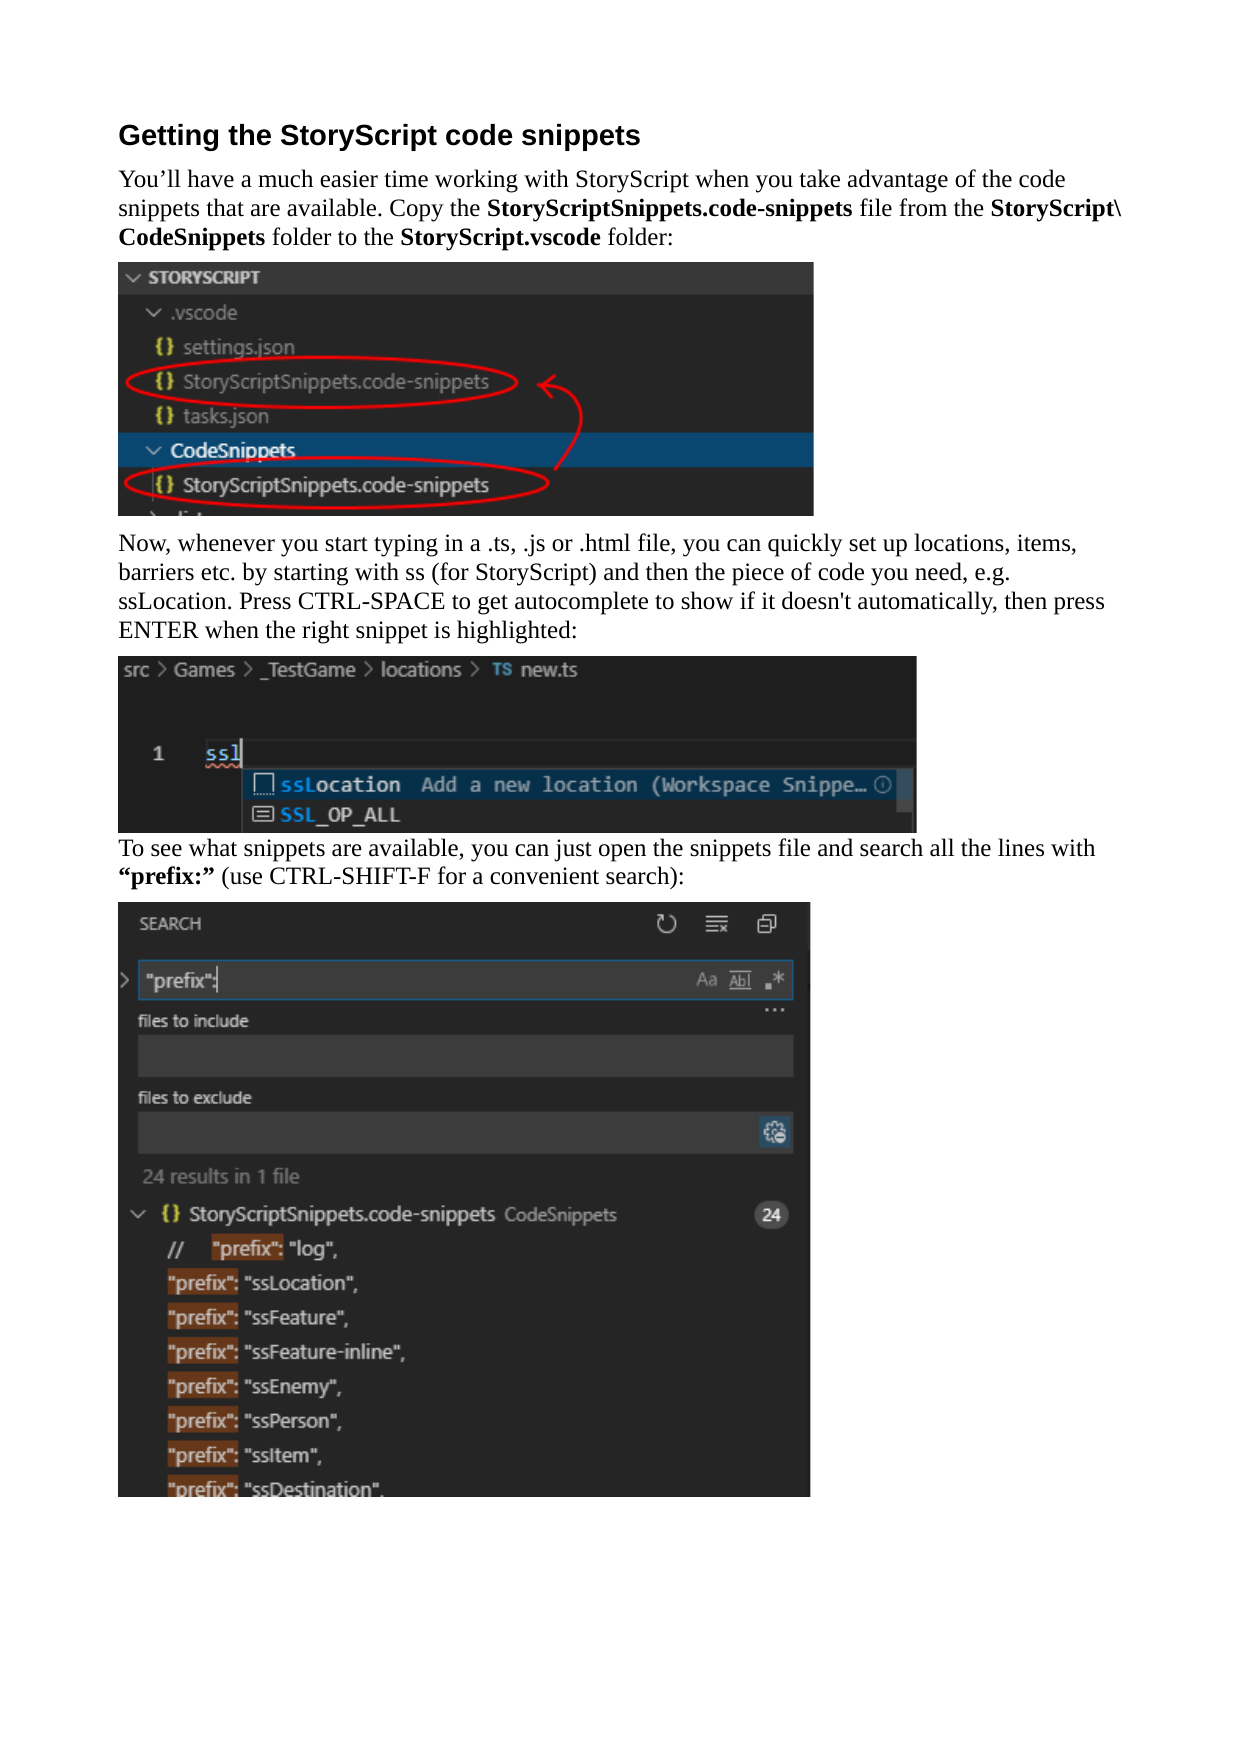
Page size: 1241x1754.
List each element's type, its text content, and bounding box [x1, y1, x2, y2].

text To see what snippets are available, you can just open the snippets file and search all the lines with “prefix:” (use CTRL-SHIFT-F for a convenient search): [118, 833, 1122, 890]
subtitle Getting the StoryScript code snippets [118, 118, 1122, 152]
text You’ll have a much easier time working with StoryScript when you take advantage of the code snippets that are available. Copy the StoryScriptSnippets.code-snippets file from the StoryScript\CodeSnippets folder to the StoryScript.vscode folder: [118, 164, 1122, 250]
text Now, whenever you start typing in a .ts, .js or .html file, you can quickly set up locations, items, barriers etc. by starting with ss (for StoryScript) and then the piece of code you need, e.g. ssLocation. Press CTRL-SPACE to get autocomplete to show if it doesn't automatically, then press ENTER when the right snippet is highlighted: [118, 528, 1122, 643]
